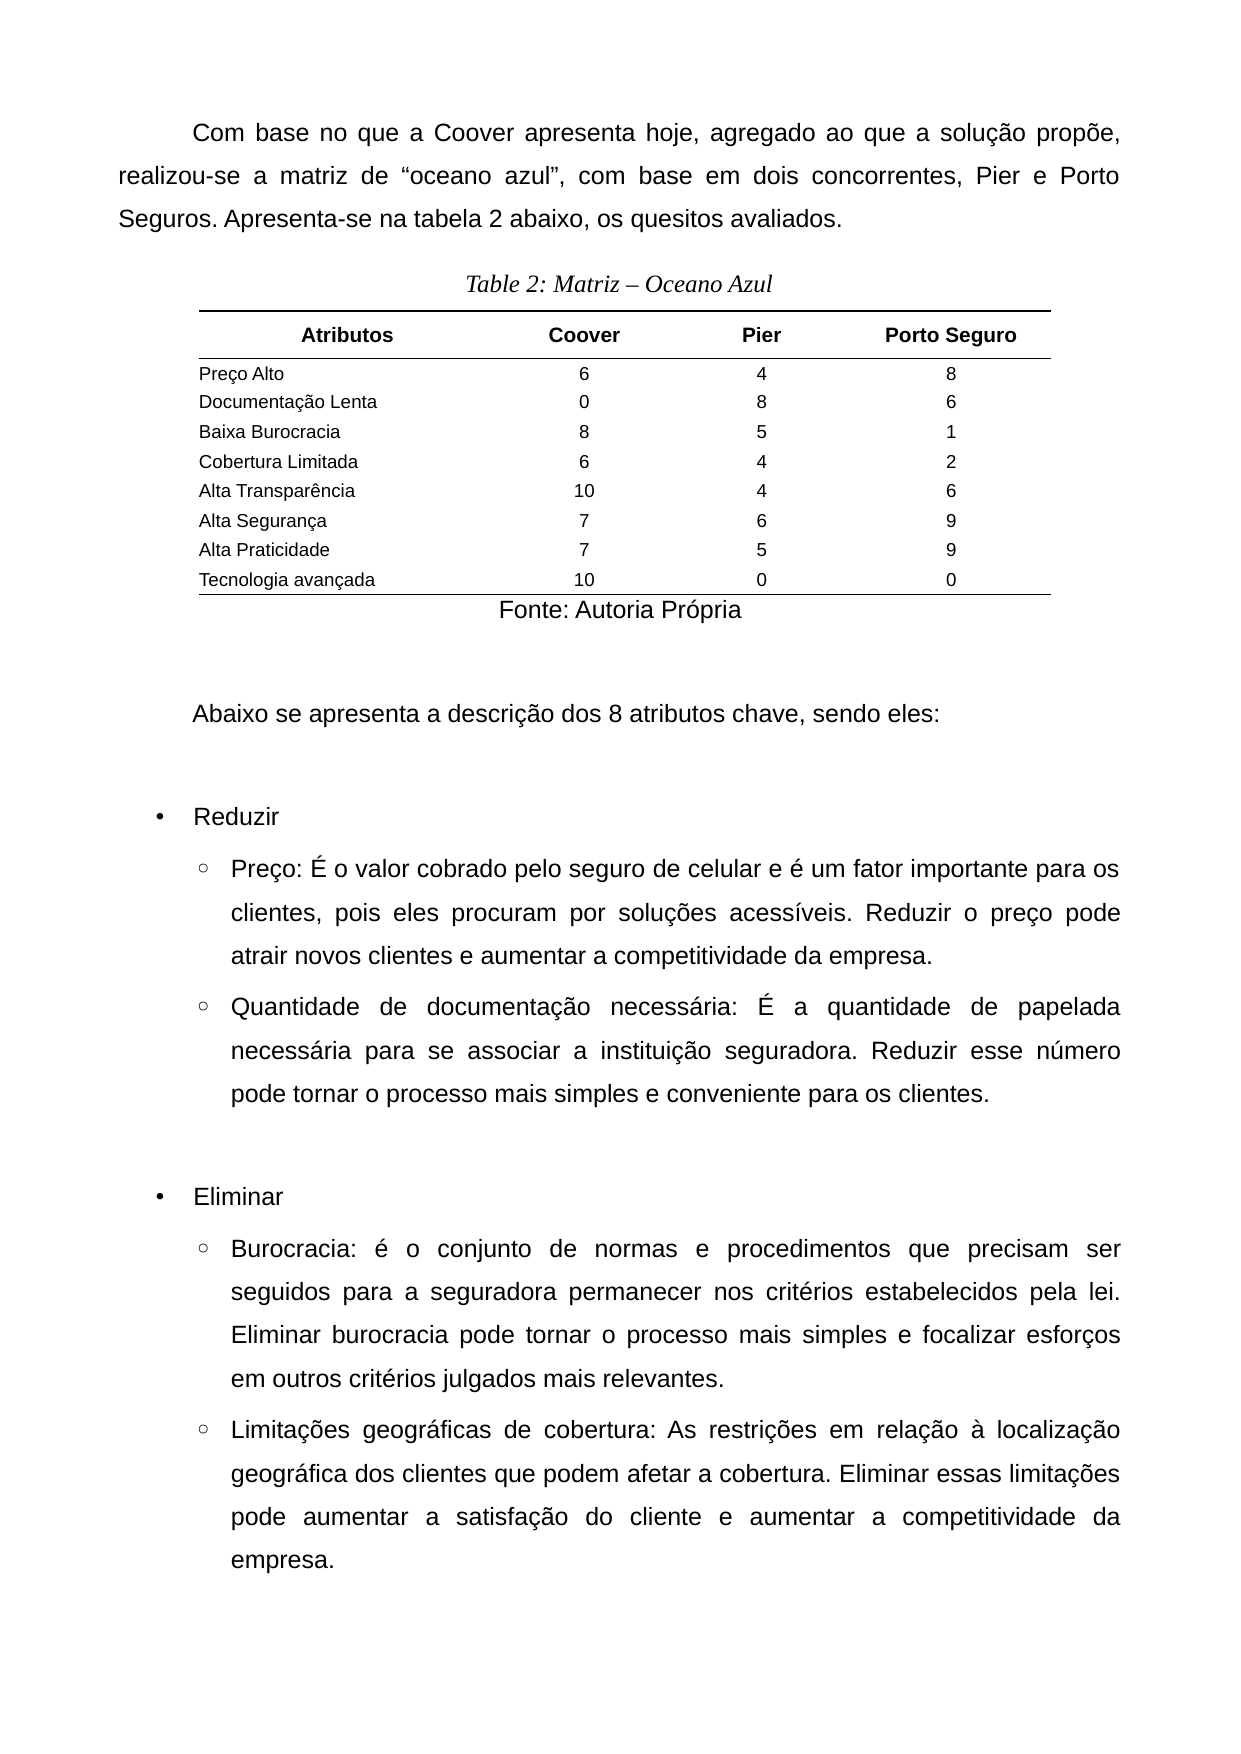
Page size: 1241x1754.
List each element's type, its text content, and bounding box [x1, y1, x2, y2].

table_header Porto Seguro [851, 312, 1051, 357]
table_cell 6 [496, 447, 673, 476]
text Table 2: Matriz – Oceano Azul [118, 269, 1122, 297]
table_cell Preço Alto [199, 359, 496, 387]
table_cell 2 [851, 447, 1051, 476]
text Fonte: Autoria Própria [118, 595, 1122, 624]
table_cell 1 [851, 417, 1051, 447]
table_cell 4 [673, 447, 851, 476]
table_cell 0 [496, 387, 673, 417]
table_cell 10 [496, 476, 673, 506]
table_header Pier [673, 312, 851, 357]
table_cell 8 [496, 417, 673, 447]
text Com base no que a Coover apresenta hoje, agregado ao que a solução propõe, realizou-se a matriz de “oceano azul”, com base em dois concorrentes, Pier e Porto Seguros. Apresenta-se na tabela 2 abaixo, os quesitos avaliados. [118, 118, 1122, 233]
table_header Coover [496, 312, 673, 357]
table_cell 10 [496, 565, 673, 594]
list Burocracia: é o conjunto de normas e procedimentos que precisam ser seguidos para a seguradora permanecer nos critérios estabelecidos pela lei. Eliminar burocracia pode tornar o processo mais simples e focalizar esforços em outros critérios julgados mais relevantes. [193, 1234, 1122, 1392]
table_cell 0 [673, 565, 851, 594]
table_header Atributos [199, 312, 496, 357]
table_cell 6 [496, 359, 673, 387]
table_cell Documentação Lenta [199, 387, 496, 417]
table_cell 8 [673, 387, 851, 417]
table_cell 0 [851, 565, 1051, 594]
text Abaixo se apresenta a descrição dos 8 atributos chave, sendo eles: [118, 699, 1122, 728]
list Reduzir [156, 802, 1122, 831]
table_cell 9 [851, 535, 1051, 564]
table_cell Tecnologia avançada [199, 565, 496, 594]
list Eliminar [156, 1182, 1122, 1211]
table_cell 6 [851, 476, 1051, 506]
list Limitações geográficas de cobertura: As restrições em relação à localização geográfica dos clientes que podem afetar a cobertura. Eliminar essas limitações pode aumentar a satisfação do cliente e aumentar a competitividade da empresa. [193, 1415, 1122, 1574]
table_cell 7 [496, 506, 673, 535]
table_cell Alta Segurança [199, 506, 496, 535]
table_cell 4 [673, 476, 851, 506]
table_cell 6 [851, 387, 1051, 417]
table_cell 4 [673, 359, 851, 387]
table_cell Alta Transparência [199, 476, 496, 506]
table_cell 8 [851, 359, 1051, 387]
list Preço: É o valor cobrado pelo seguro de celular e é um fator importante para os clientes, pois eles procuram por soluções acessíveis. Reduzir o preço pode atrair novos clientes e aumentar a competitividade da empresa. [193, 854, 1122, 969]
table_cell 5 [673, 535, 851, 564]
table_cell Baixa Burocracia [199, 417, 496, 447]
table_cell 6 [673, 506, 851, 535]
table_cell 9 [851, 506, 1051, 535]
table_cell Cobertura Limitada [199, 447, 496, 476]
table_cell 7 [496, 535, 673, 564]
table_cell Alta Praticidade [199, 535, 496, 564]
list Quantidade de documentação necessária: É a quantidade de papelada necessária para se associar a instituição seguradora. Reduzir esse número pode tornar o processo mais simples e conveniente para os clientes. [193, 992, 1122, 1107]
table_cell 5 [673, 417, 851, 447]
